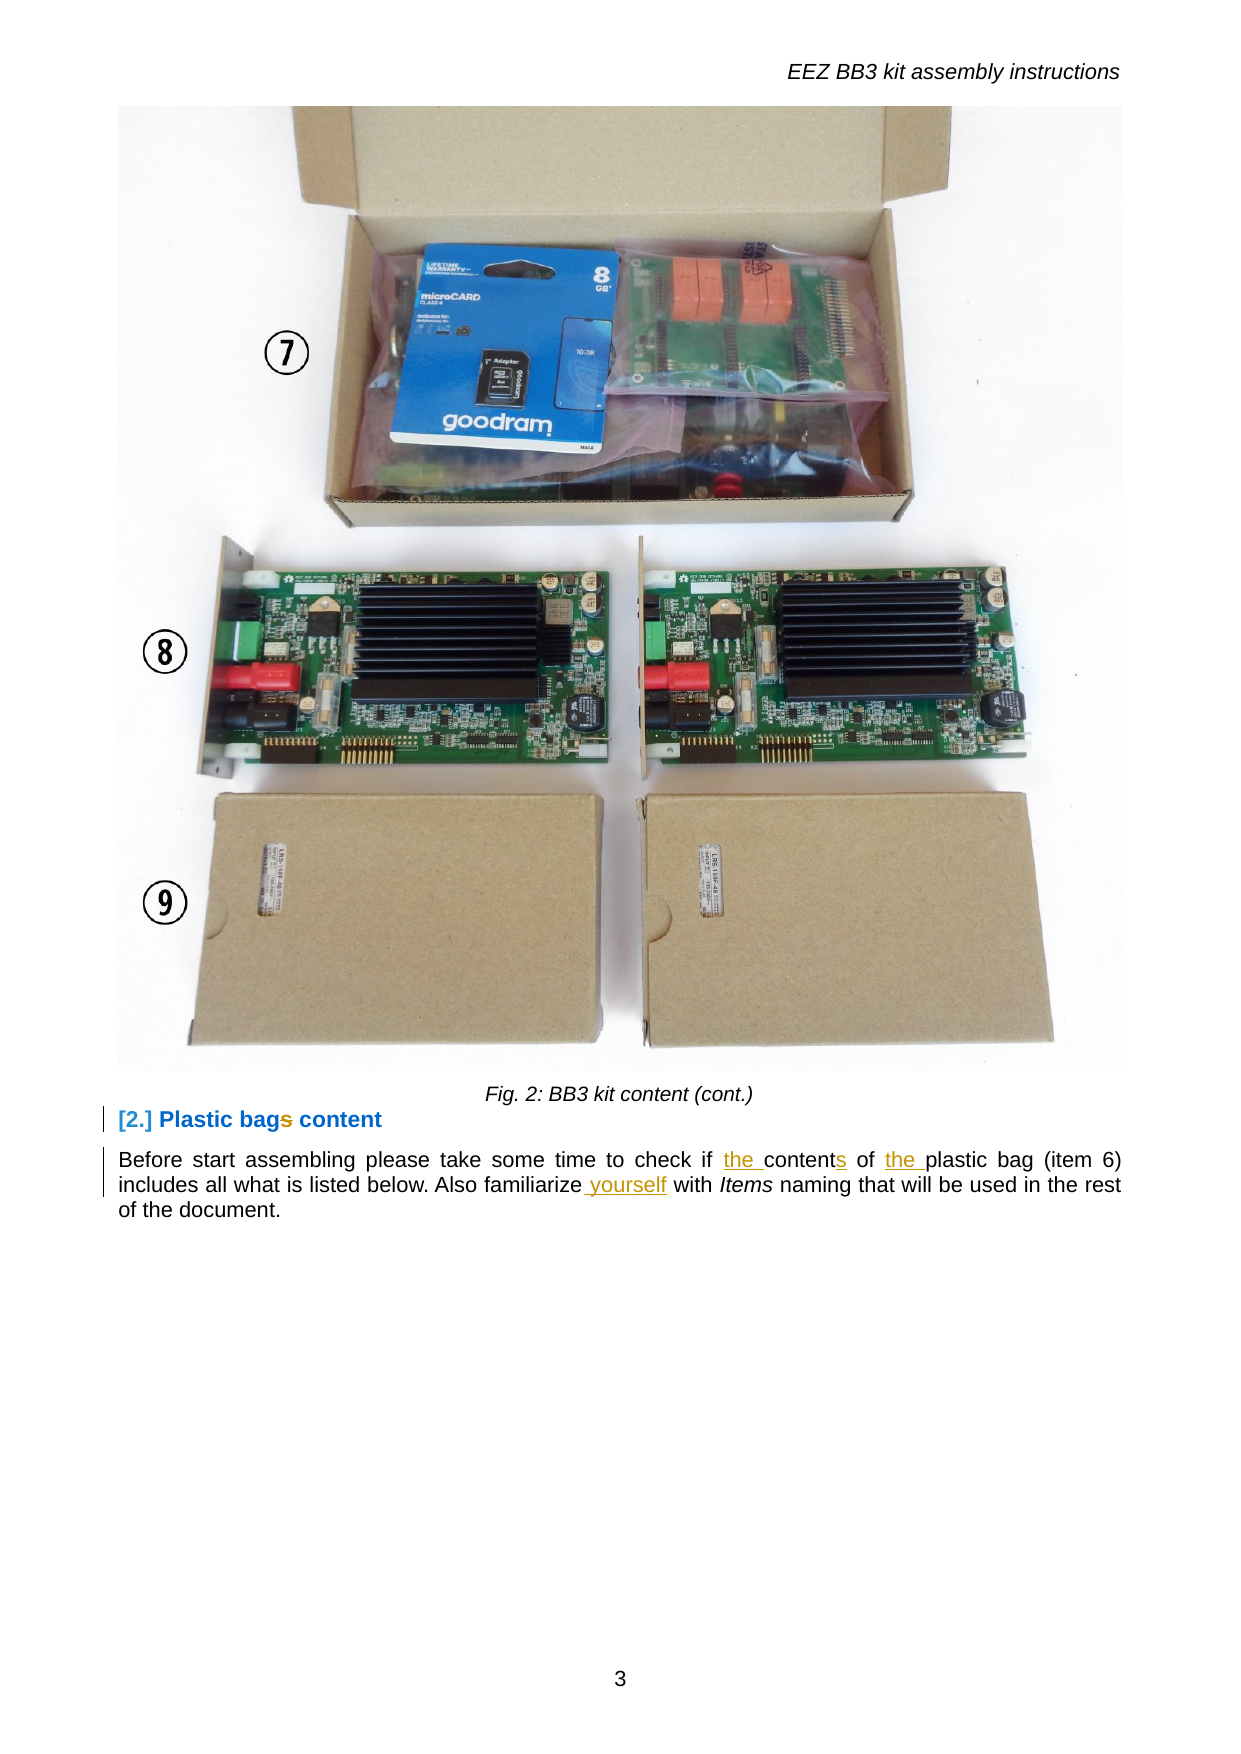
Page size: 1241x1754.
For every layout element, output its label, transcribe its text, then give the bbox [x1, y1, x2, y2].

picture [118, 106, 1123, 1071]
text Before start assembling please take some time to check if the contents of the plastic bag (item 6) includes all what is listed below. Also familiarize yourself with Items naming that will be used in the rest of the document. [118, 1147, 1122, 1223]
list Fig. 2: BB3 kit content (cont.) [118, 1071, 1122, 1106]
subtitle Plastic bag content [118, 1106, 1122, 1132]
